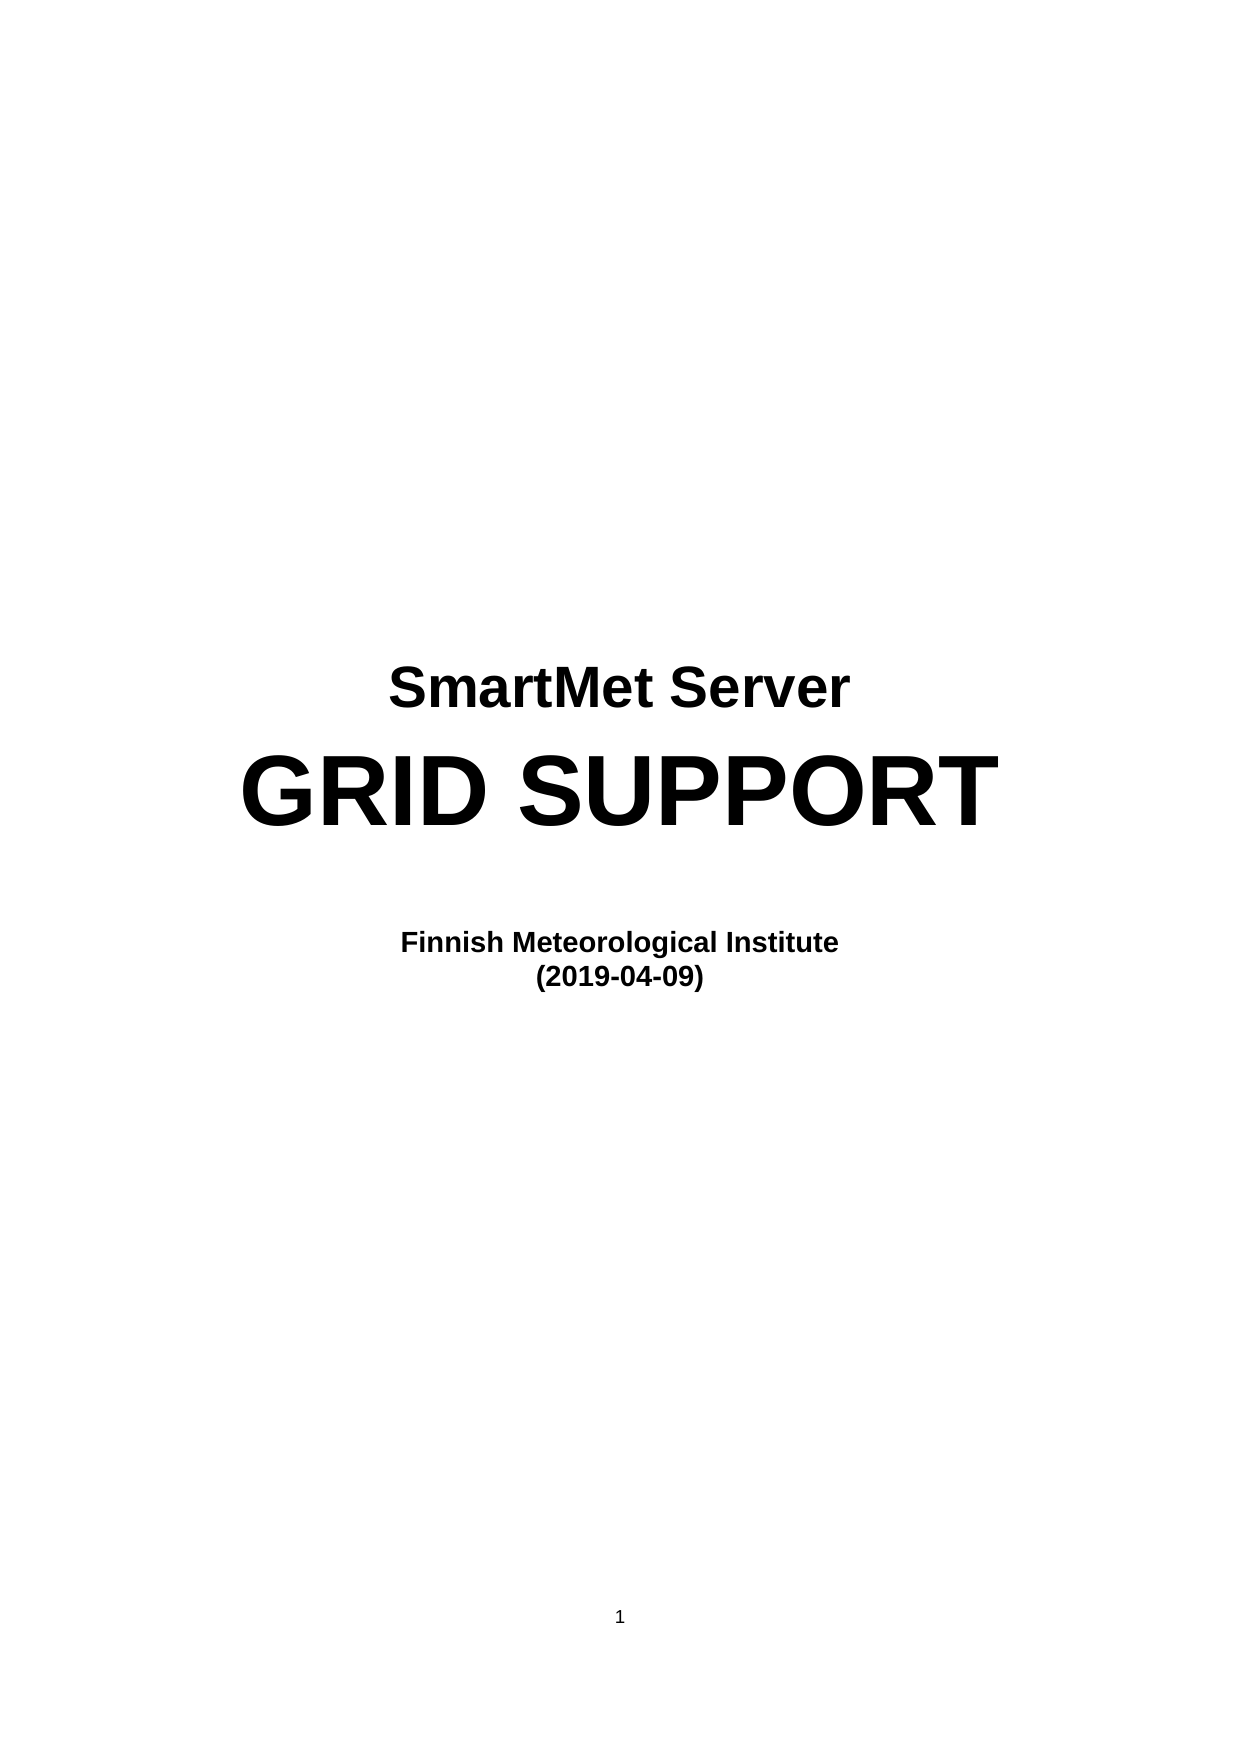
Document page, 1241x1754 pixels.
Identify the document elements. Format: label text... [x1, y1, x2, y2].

table_cell Finnish Meteorological Institute (2019-04-09) [117, 853, 1122, 998]
table_header SmartMet Server [117, 648, 1122, 726]
table_cell GRID SUPPORT [117, 726, 1122, 852]
